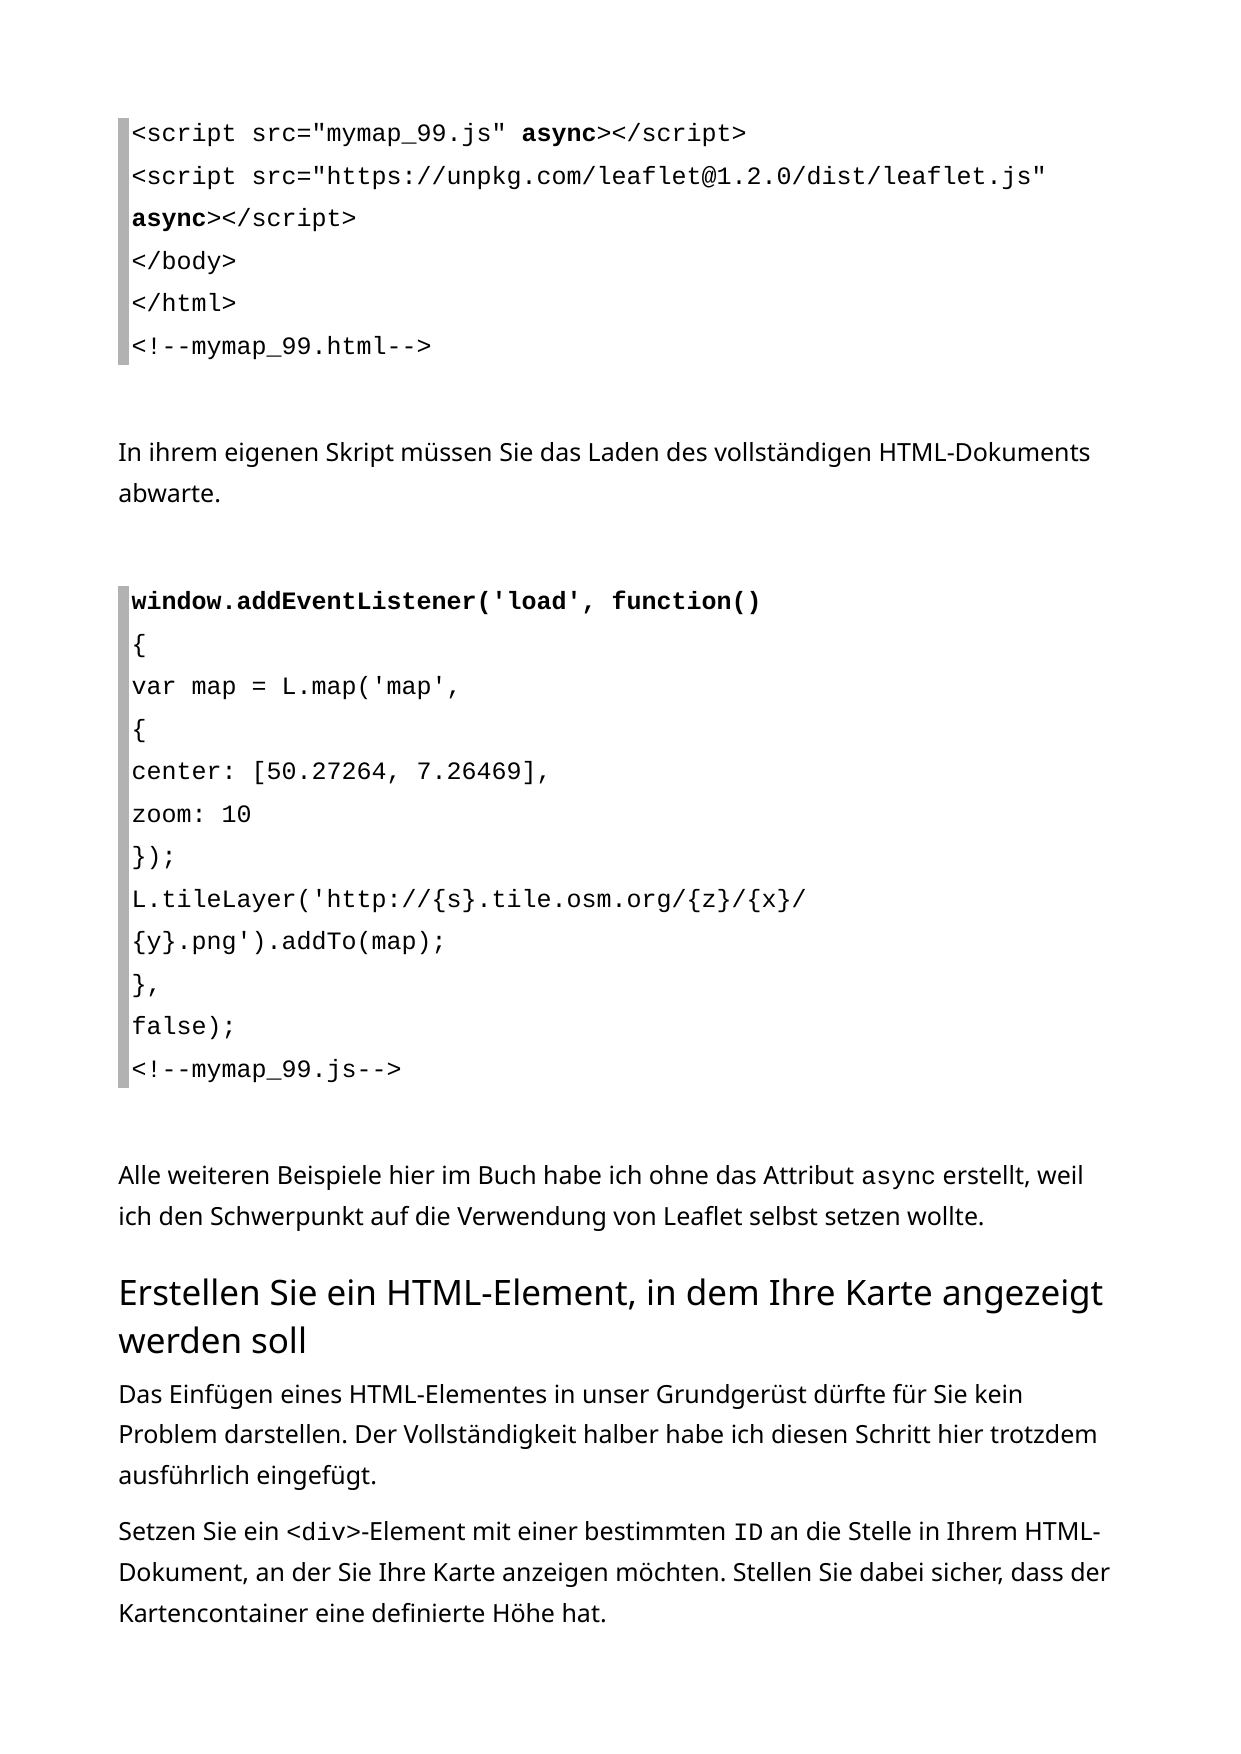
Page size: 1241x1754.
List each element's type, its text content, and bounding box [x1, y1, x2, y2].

subtitle Erstellen Sie ein HTML-Element, in dem Ihre Karte angezeigt werden soll [118, 1268, 1122, 1364]
text </body> [129, 246, 1122, 277]
text { [129, 628, 1122, 660]
text { [129, 713, 1122, 745]
text center: [50.27264, 7.26469], [129, 756, 1122, 787]
text <script src="https://unpkg.com/leaflet@1.2.0/dist/leaflet.js" async></script> [129, 161, 1122, 234]
text Das Einfügen eines HTML-Elementes in unser Grundgerüst dürfte für Sie kein Problem darstellen. Der Vollständigkeit halber habe ich diesen Schritt hier trotzdem ausführlich eingefügt. [118, 1376, 1122, 1492]
text zoom: 10 [129, 798, 1122, 830]
text In ihrem eigenen Skript müssen Sie das Laden des vollständigen HTML-Dokuments abwarte. [118, 434, 1122, 509]
text <script src="mymap_99.js" async></script> [129, 118, 1122, 149]
text false); [129, 1011, 1122, 1042]
text }, [129, 968, 1122, 1000]
text <!--mymap_99.js--> [129, 1053, 1122, 1088]
text </html> [129, 288, 1122, 319]
text Setzen Sie ein <div>-Element mit einer bestimmten ID an die Stelle in Ihrem HTML-Dokument, an der Sie Ihre Karte anzeigen möchten. Stellen Sie dabei sicher, dass der Kartencontainer eine definierte Höhe hat. [118, 1513, 1122, 1629]
text var map = L.map('map', [129, 671, 1122, 702]
text L.tileLayer('http://{s}.tile.osm.org/{z}/{x}/{y}.png').addTo(map); [129, 883, 1122, 957]
text }); [129, 841, 1122, 872]
text <!--mymap_99.html--> [129, 331, 1122, 365]
text window.addEventListener('load', function() [129, 586, 1122, 617]
text Alle weiteren Beispiele hier im Buch habe ich ohne das Attribut async erstellt, weil ich den Schwerpunkt auf die Verwendung von Leaflet selbst setzen wollte. [118, 1157, 1122, 1232]
